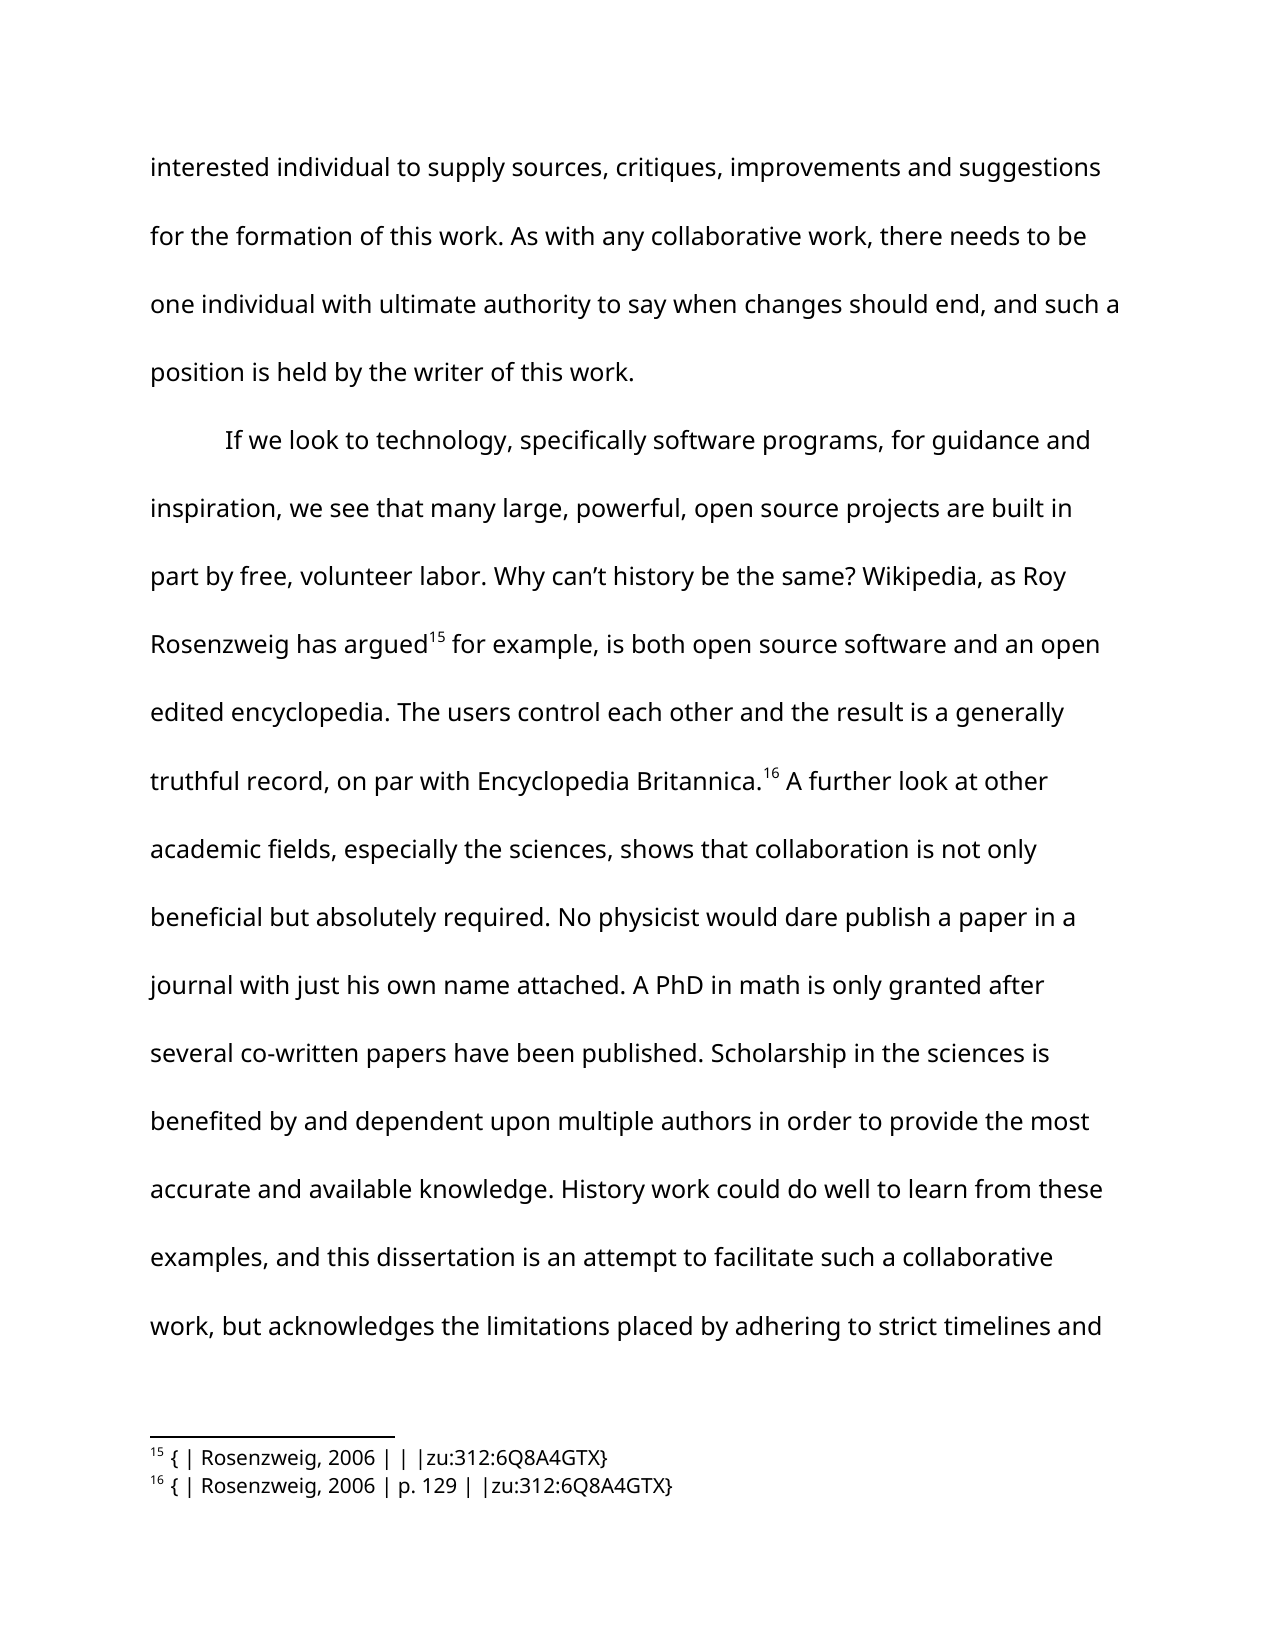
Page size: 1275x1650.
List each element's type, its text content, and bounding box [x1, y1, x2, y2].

text If we look to technology, specifically software programs, for guidance and inspiration, we see that many large, powerful, open source projects are built in part by free, volunteer labor. Why can’t history be the same? Wikipedia, as Roy Rosenzweig has argued for example, is both open source software and an open edited encyclopedia. The users control each other and the result is a generally truthful record, on par with Encyclopedia Britannica. A further look at other academic fields, especially the sciences, shows that collaboration is not only beneficial but absolutely required. No physicist would dare publish a paper in a journal with just his own name attached. A PhD in math is only granted after several co-written papers have been published. Scholarship in the sciences is benefited by and dependent upon multiple authors in order to provide the most accurate and available knowledge. History work could do well to learn from these examples, and this dissertation is an attempt to facilitate such a collaborative work, but acknowledges the limitations placed by adhering to strict timelines and [150, 422, 1125, 1342]
text { | Rosenzweig, 2006 | p. 129 | |zu:312:6Q8A4GTX} [150, 1472, 1125, 1500]
text interested individual to supply sources, critiques, improvements and suggestions for the formation of this work. As with any collaborative work, there needs to be one individual with ultimate authority to say when changes should end, and such a position is held by the writer of this work. [150, 150, 1125, 388]
text { | Rosenzweig, 2006 | | |zu:312:6Q8A4GTX} [150, 1443, 1125, 1472]
